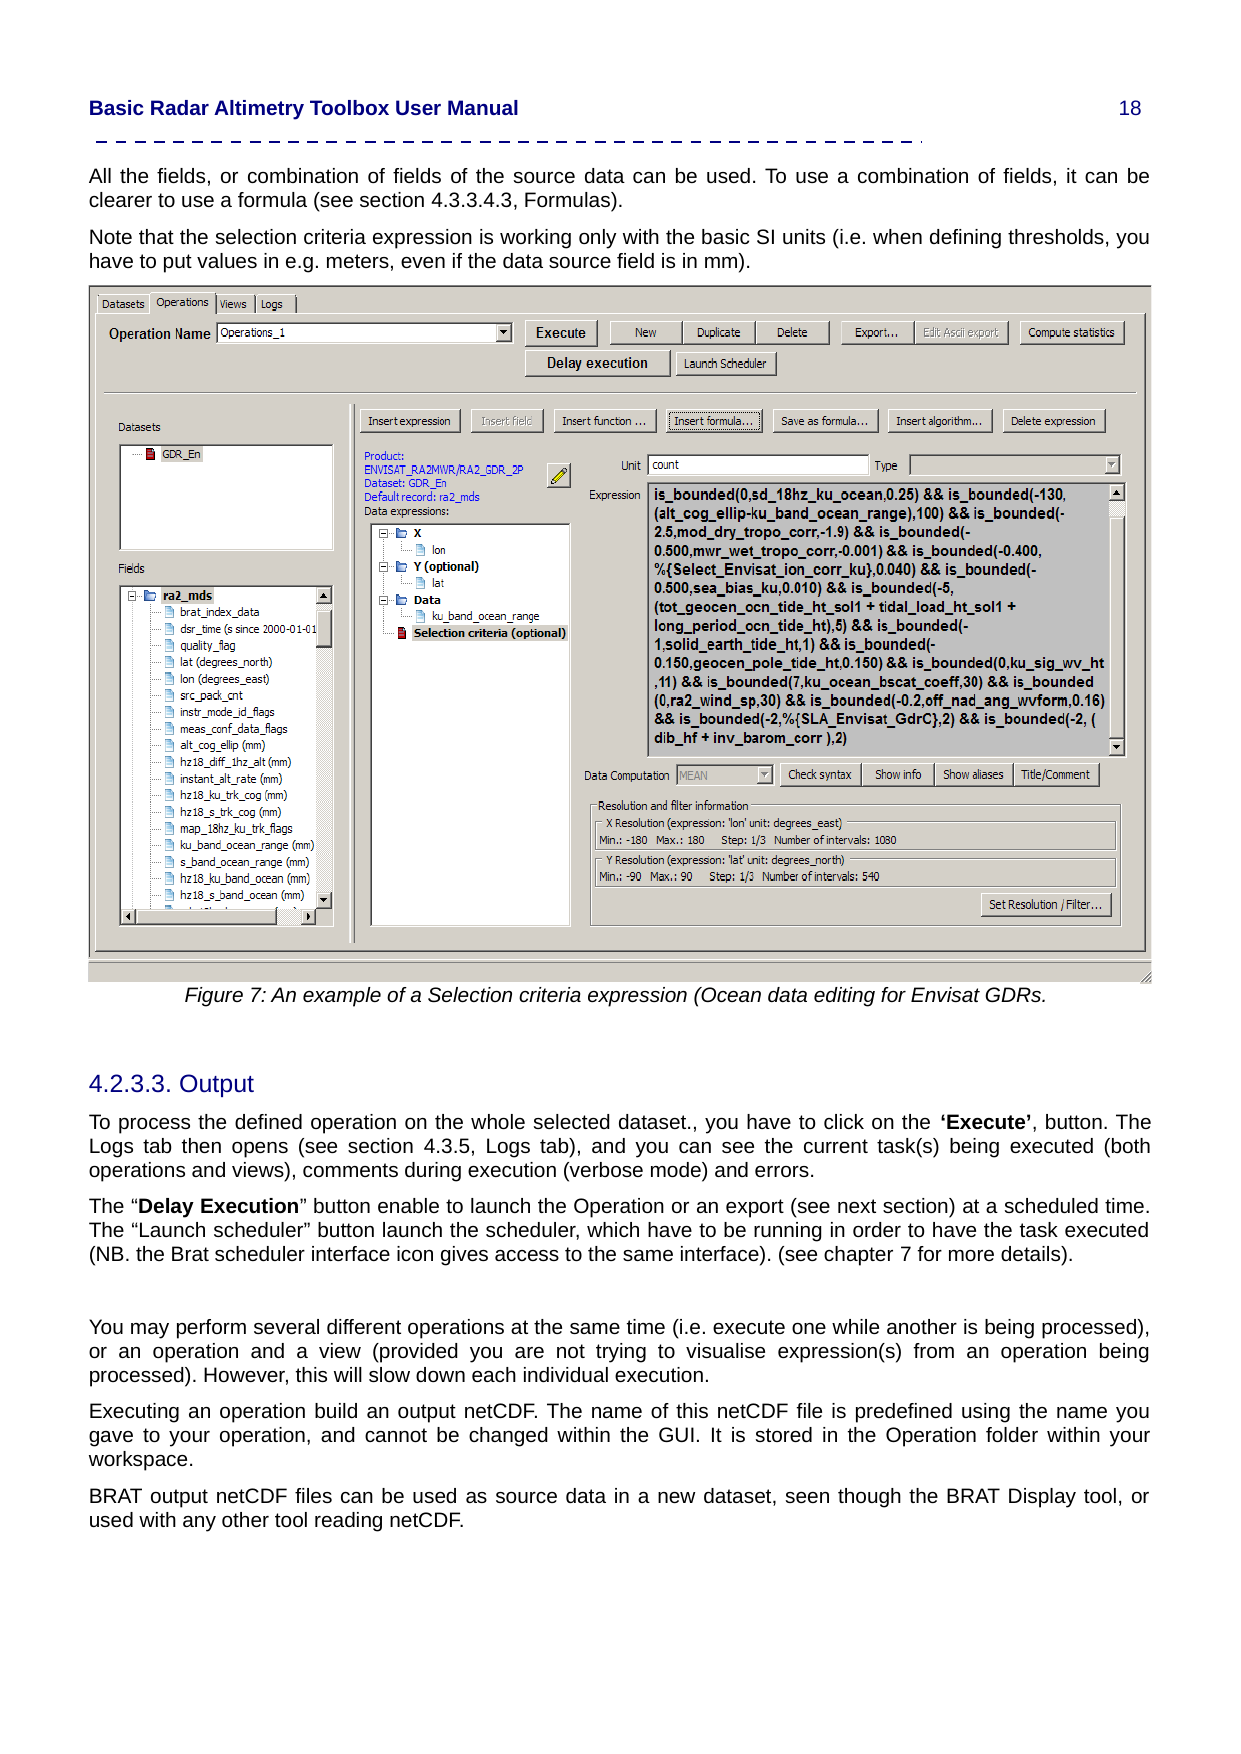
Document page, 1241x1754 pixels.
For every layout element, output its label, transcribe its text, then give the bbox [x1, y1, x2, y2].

text Figure 7: An example of a Selection criteria expression (Ocean data editing for Envisat GDRs. [88, 984, 1152, 1007]
subtitle Output [88, 1068, 1152, 1097]
text To process the defined operation on the whole selected dataset., you have to click on the ‘Execute’, button. The Logs tab then opens (see section 4.3.5, Logs tab), and you can see the current task(s) being executed (both operations and views), comments during execution (verbose mode) and errors. [88, 1110, 1152, 1182]
picture [88, 285, 1152, 984]
text Note that the selection criteria expression is working only with the basic SI units (i.e. when defining thresholds, you have to put values in e.g. meters, even if the data source field is in mm). [88, 225, 1152, 273]
text Executing an operation build an output netCDF. The name of this netCDF file is predefined using the name you gave to your operation, and cannot be changed within the GUI. It is stored in the Operation folder within your workspace. [88, 1399, 1152, 1471]
text BRAT output netCDF files can be used as source data in a new dataset, seen though the BRAT Display tool, or used with any other tool reading netCDF. [88, 1484, 1152, 1532]
text The “Delay Execution” button enable to launch the Operation or an export (see next section) at a scheduled time. The “Launch scheduler” button launch the scheduler, which have to be running in order to have the task executed (NB. the Brat scheduler interface icon gives access to the same interface). (see chapter 7 for more details). [88, 1194, 1152, 1266]
text All the fields, or combination of fields of the source data can be used. To use a combination of fields, it can be clearer to use a formula (see section 4.3.3.4.3, Formulas). [88, 164, 1152, 212]
text You may perform several different operations at the same time (i.e. execute one while another is being processed), or an operation and a view (provided you are not trying to visualise expression(s) from an operation being processed). However, this will slow down each individual execution. [88, 1315, 1152, 1387]
